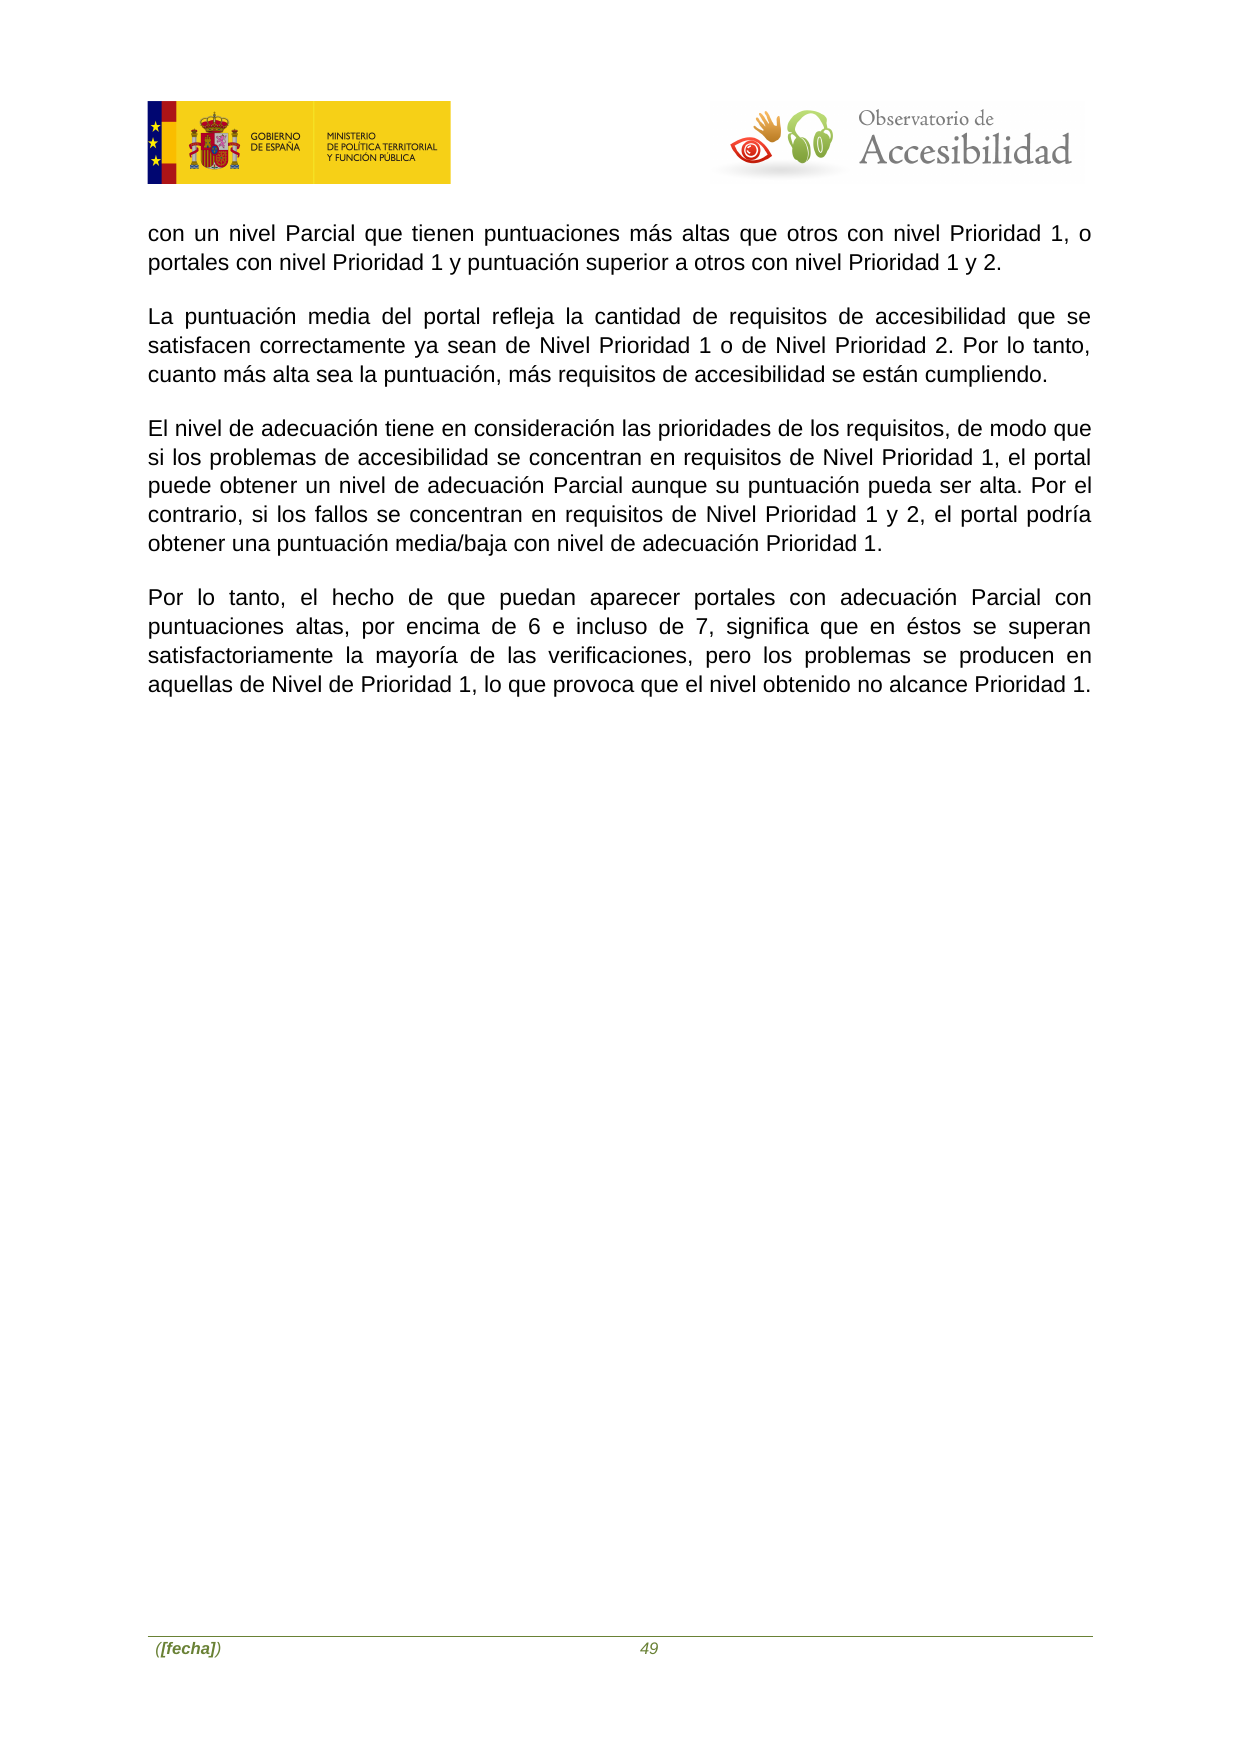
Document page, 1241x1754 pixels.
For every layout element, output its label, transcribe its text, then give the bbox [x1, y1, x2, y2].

text La puntuación media del portal refleja la cantidad de requisitos de accesibilidad que se satisfacen correctamente ya sean de Nivel Prioridad 1 o de Nivel Prioridad 2. Por lo tanto, cuanto más alta sea la puntuación, más requisitos de accesibilidad se están cumpliendo. [148, 303, 1092, 387]
text Por lo tanto, el hecho de que puedan aparecer portales con adecuación Parcial con puntuaciones altas, por encima de 6 e incluso de 7, significa que en éstos se superan satisfactoriamente la mayoría de las verificaciones, pero los problemas se producen en aquellas de Nivel de Prioridad 1, lo que provoca que el nivel obtenido no alcance Prioridad 1. [148, 584, 1092, 697]
picture [710, 101, 1086, 184]
picture [147, 101, 451, 184]
text con un nivel Parcial que tienen puntuaciones más altas que otros con nivel Prioridad 1, o portales con nivel Prioridad 1 y puntuación superior a otros con nivel Prioridad 1 y 2. [148, 220, 1092, 275]
text El nivel de adecuación tiene en consideración las prioridades de los requisitos, de modo que si los problemas de accesibilidad se concentran en requisitos de Nivel Prioridad 1, el portal puede obtener un nivel de adecuación Parcial aunque su puntuación pueda ser alta. Por el contrario, si los fallos se concentran en requisitos de Nivel Prioridad 1 y 2, el portal podría obtener una puntuación media/baja con nivel de adecuación Prioridad 1. [148, 414, 1092, 557]
